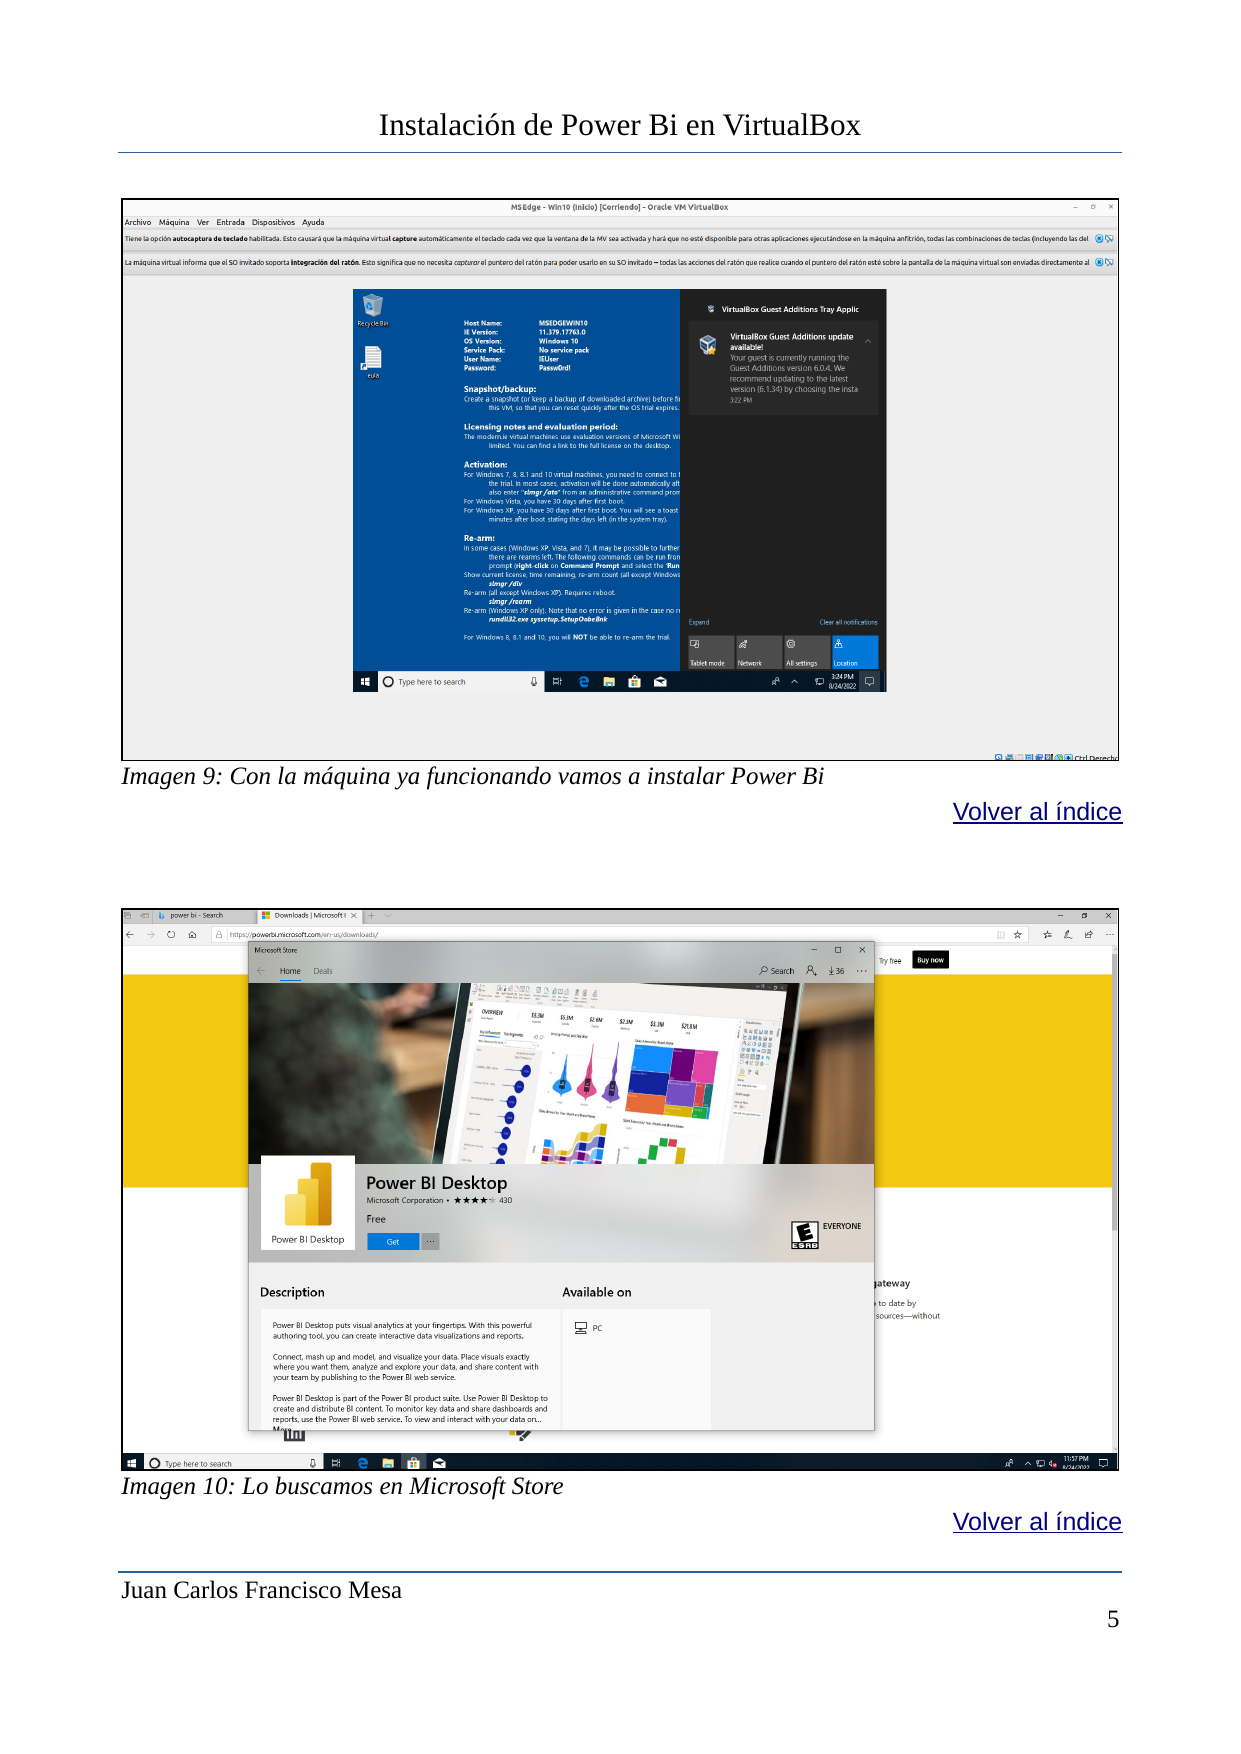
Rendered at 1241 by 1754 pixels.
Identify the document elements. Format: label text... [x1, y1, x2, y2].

text Imagen 10: Lo buscamos en Microsoft Store [121, 1471, 1119, 1500]
picture [123, 910, 1118, 1469]
text Volver al índice [118, 183, 1122, 826]
text Volver al índice [118, 892, 1122, 1536]
text Imagen 9: Con la máquina ya funcionando vamos a instalar Power Bi [121, 761, 1119, 790]
picture [123, 200, 1118, 760]
